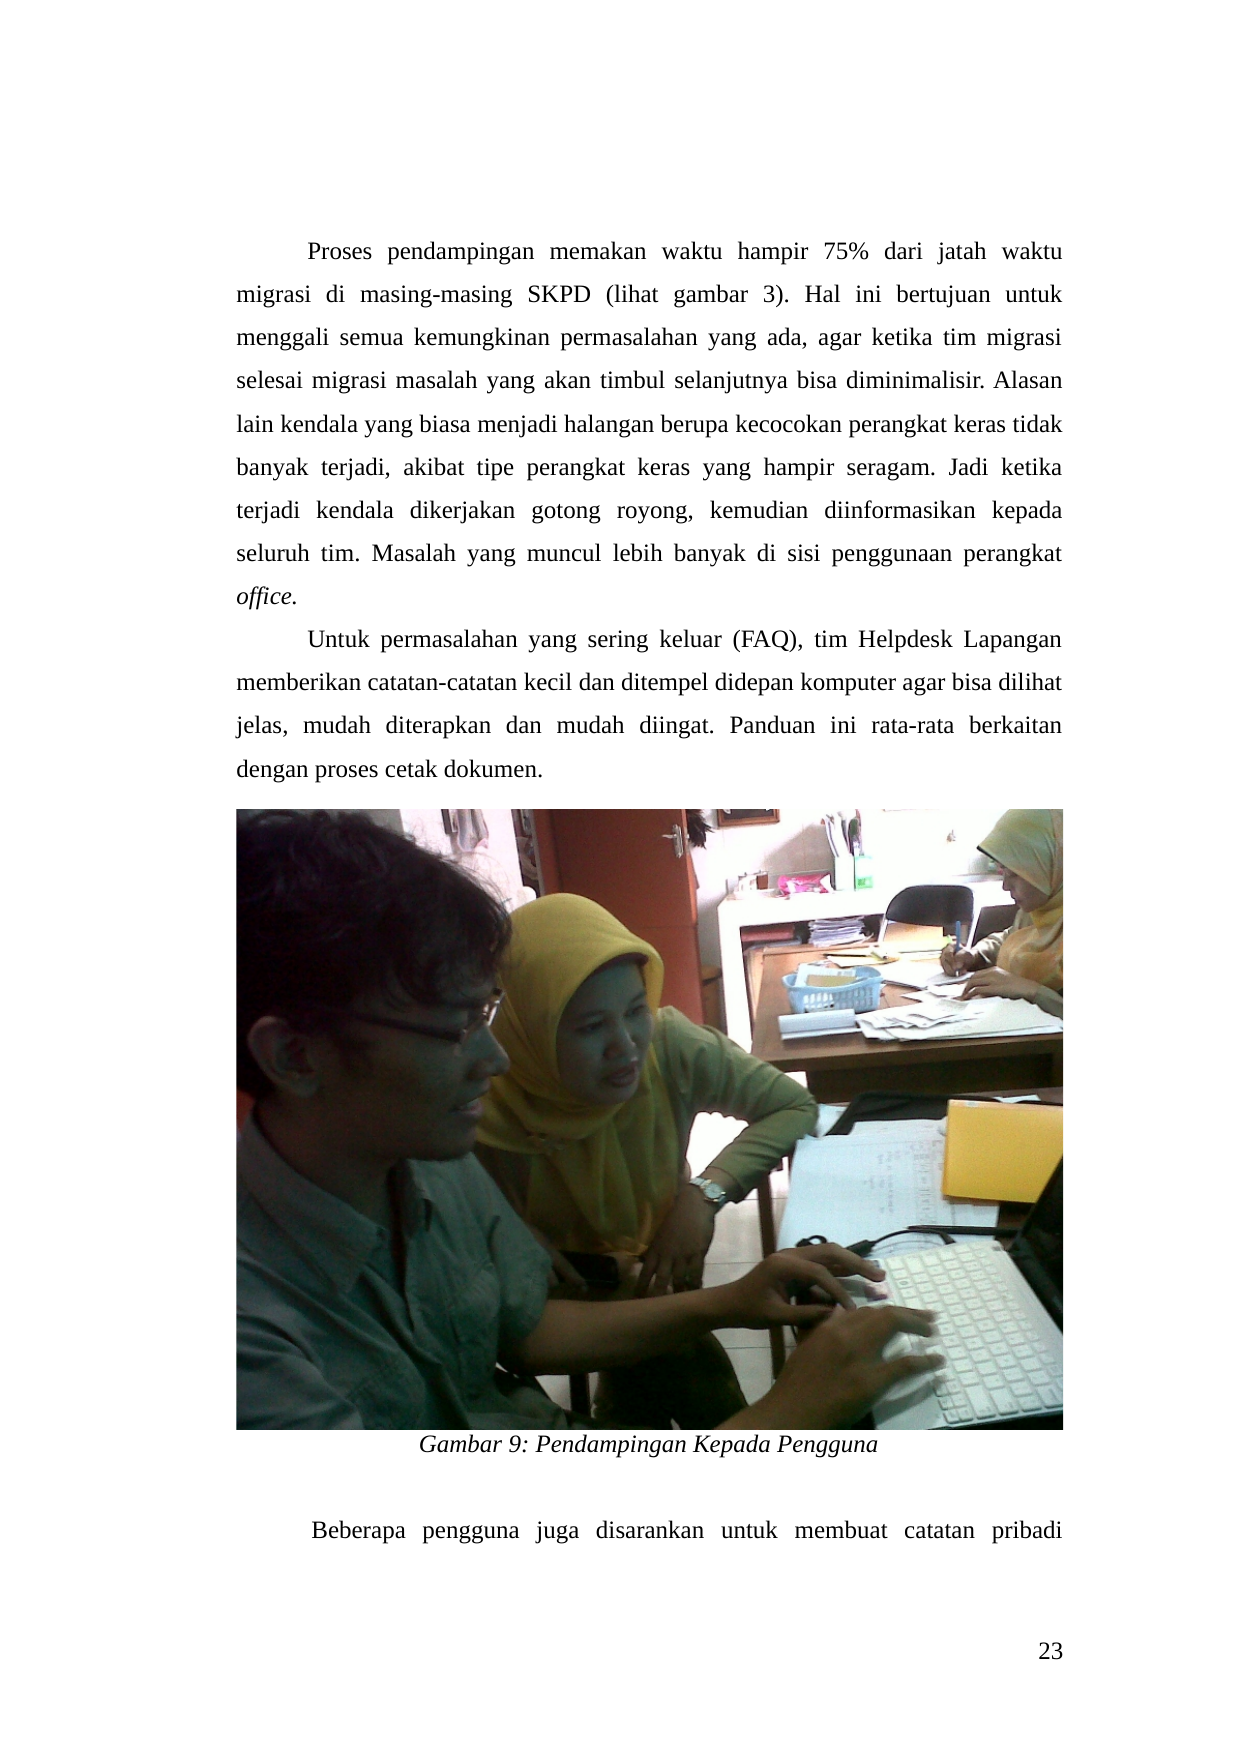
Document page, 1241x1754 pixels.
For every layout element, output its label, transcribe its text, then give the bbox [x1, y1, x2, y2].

text Gambar 9: Pendampingan Kepada Pengguna [236, 1430, 1063, 1458]
text Untuk permasalahan yang sering keluar (FAQ), tim Helpdesk Lapangan memberikan catatan-catatan kecil dan ditempel didepan komputer agar bisa dilihat jelas, mudah diterapkan dan mudah diingat. Panduan ini rata-rata berkaitan dengan proses cetak dokumen. [236, 624, 1063, 782]
picture [236, 809, 1064, 1430]
text Proses pendampingan memakan waktu hampir 75% dari jatah waktu migrasi di masing-masing SKPD (lihat gambar 3). Hal ini bertujuan untuk menggali semua kemungkinan permasalahan yang ada, agar ketika tim migrasi selesai migrasi masalah yang akan timbul selanjutnya bisa diminimalisir. Alasan lain kendala yang biasa menjadi halangan berupa kecocokan perangkat keras tidak banyak terjadi, akibat tipe perangkat keras yang hampir seragam. Jadi ketika terjadi kendala dikerjakan gotong royong, kemudian diinformasikan kepada seluruh tim. Masalah yang muncul lebih banyak di sisi penggunaan perangkat office. [236, 236, 1063, 610]
text Beberapa pengguna juga disarankan untuk membuat catatan pribadi [236, 1516, 1063, 1544]
